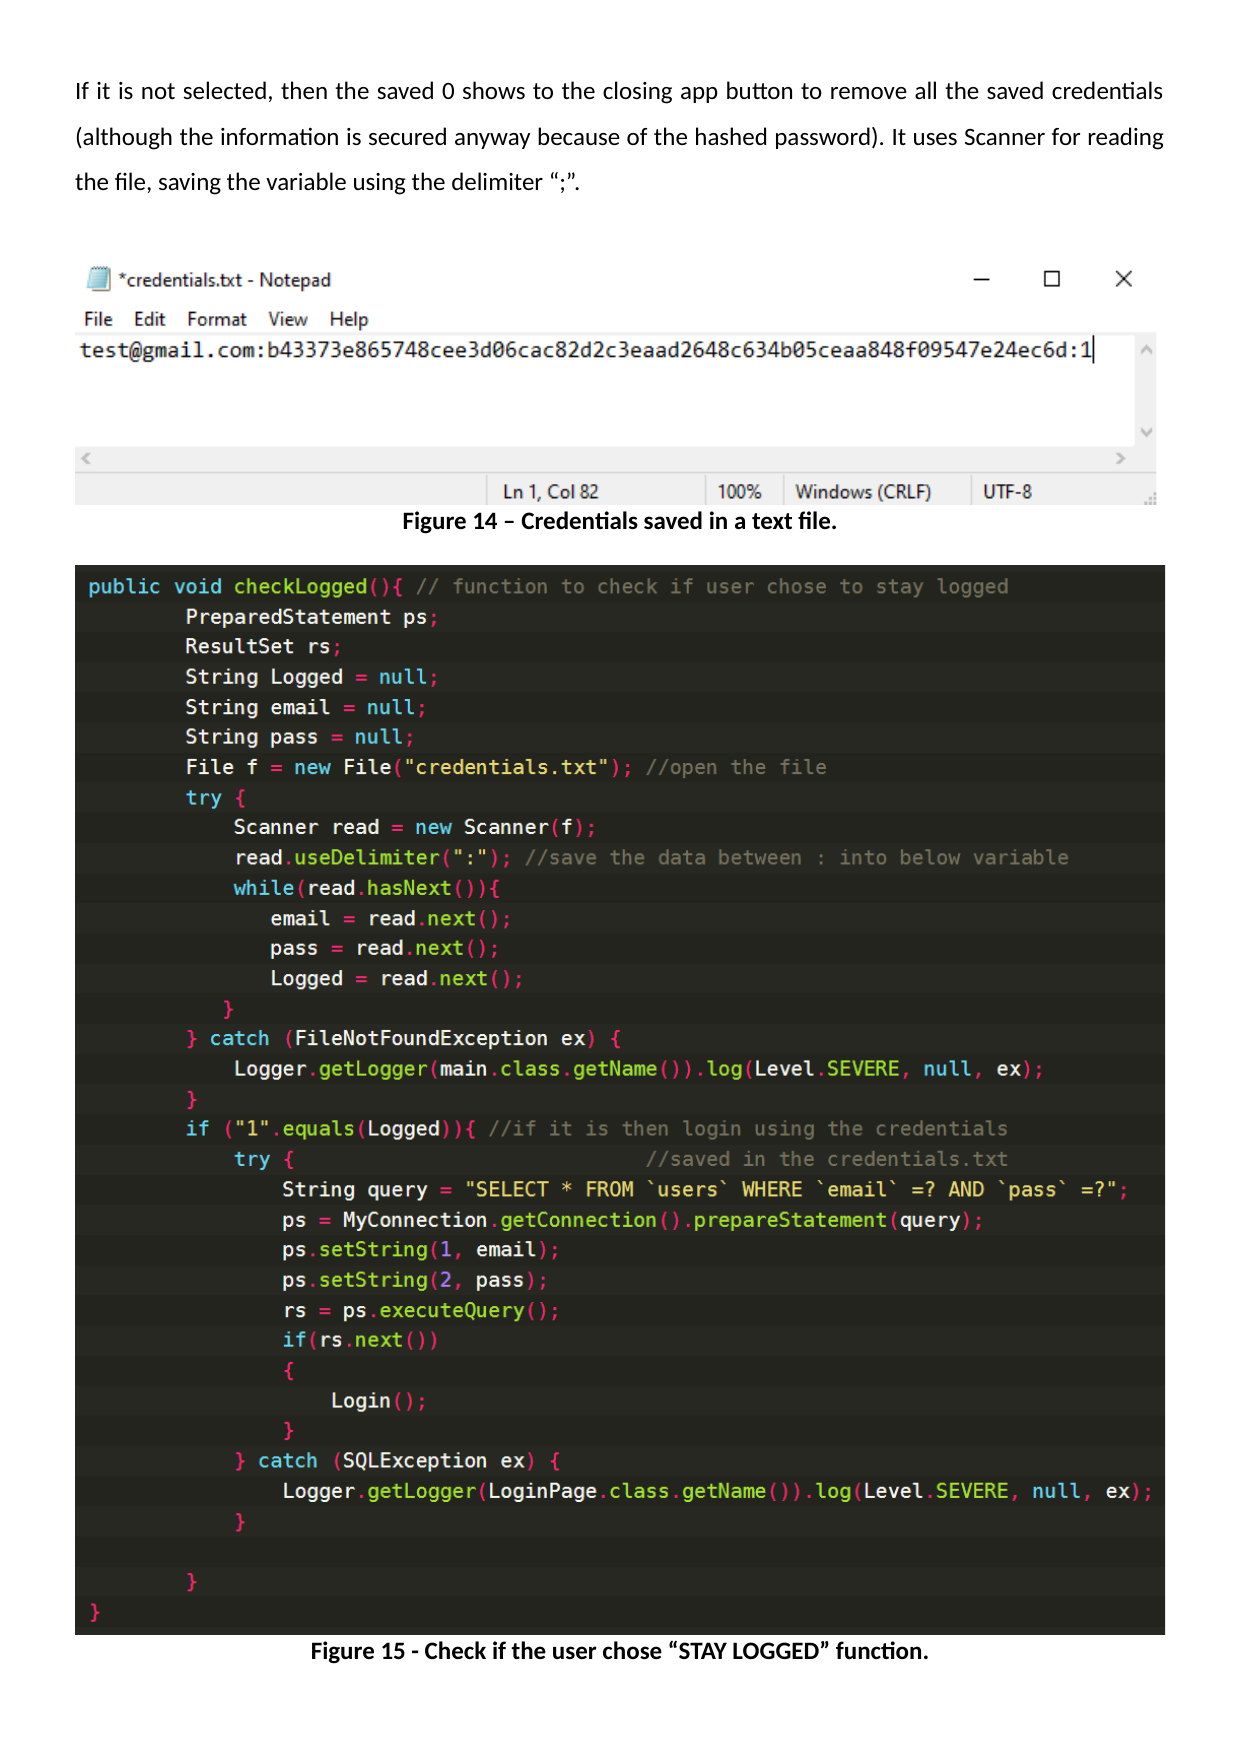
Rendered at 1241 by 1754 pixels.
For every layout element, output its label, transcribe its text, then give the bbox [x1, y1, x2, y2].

text Figure 14 – Credentials saved in a text file. [75, 505, 1165, 535]
text If it is not selected, then the saved 0 shows to the closing app button to remove all the saved credentials (although the information is secured anyway because of the hashed password). It uses Scanner for reading the file, saving the variable using the delimiter “;”. [75, 75, 1165, 197]
text Figure 15 - Check if the user chose “STAY LOGGED” function. [75, 1635, 1165, 1665]
